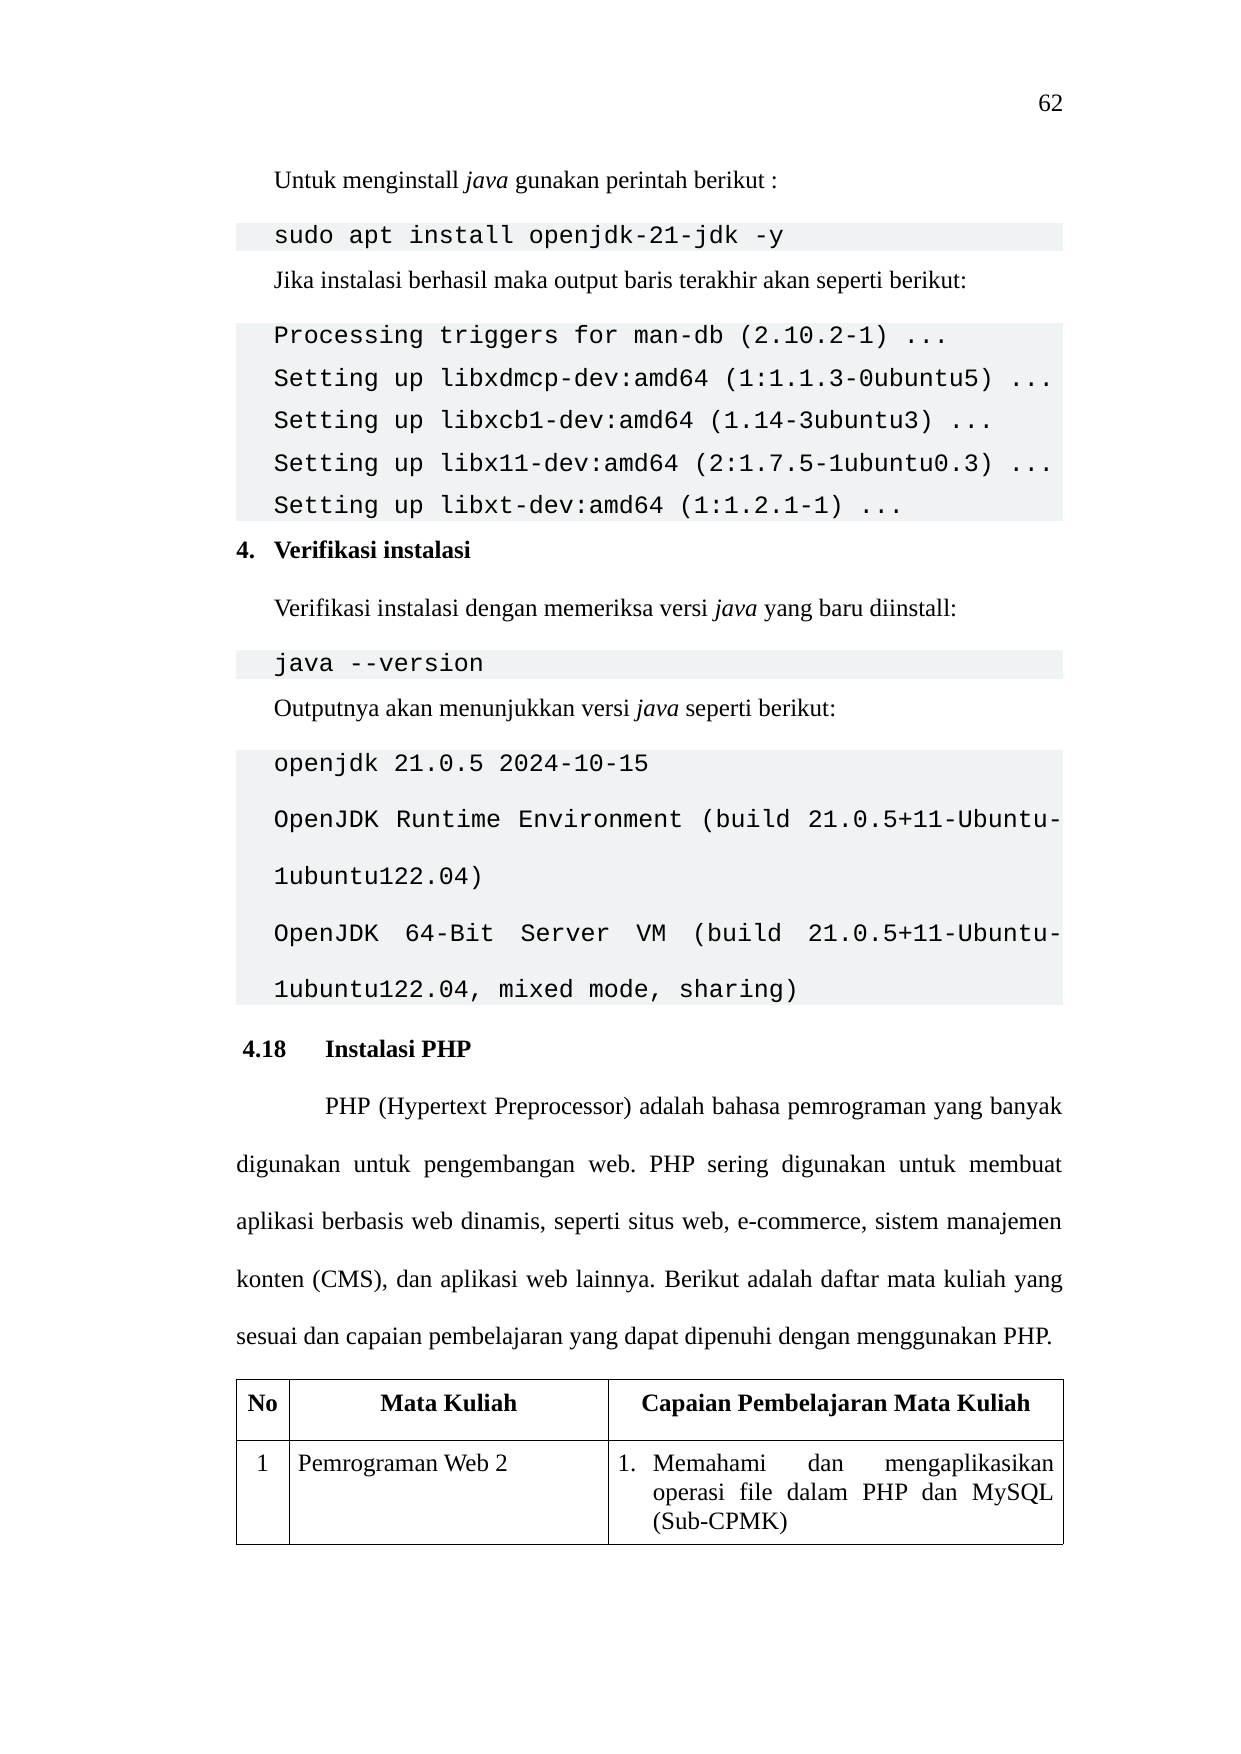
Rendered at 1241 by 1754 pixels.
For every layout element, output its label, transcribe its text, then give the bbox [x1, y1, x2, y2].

table_cell Pemrograman Web 2 [290, 1441, 608, 1543]
list Setting up libxt-dev:amd64 (1:1.2.1-1) ... [236, 493, 1063, 521]
list Setting up libxdmcp-dev:amd64 (1:1.1.3-0ubuntu5) ... [236, 365, 1063, 394]
list Processing triggers for man-db (2.10.2-1) ... [236, 323, 1063, 351]
table_header Capaian Pembelajaran Mata Kuliah [609, 1380, 1063, 1439]
list OpenJDK 64-Bit Server VM (build 21.0.5+11-Ubuntu-1ubuntu122.04, mixed mode, sharing) [236, 920, 1063, 1005]
table_header No [237, 1380, 289, 1439]
list sudo apt install openjdk-21-jdk -y [236, 223, 1063, 251]
text PHP (Hypertext Preprocessor) adalah bahasa pemrograman yang banyak digunakan untuk pengembangan web. PHP sering digunakan untuk membuat aplikasi berbasis web dinamis, seperti situs web, e-commerce, sistem manajemen konten (CMS), dan aplikasi web lainnya. Berikut adalah daftar mata kuliah yang sesuai dan capaian pembelajaran yang dapat dipenuhi dengan menggunakan PHP. [236, 1091, 1063, 1350]
list Verifikasi instalasi [236, 535, 1063, 564]
list openjdk 21.0.5 2024-10-15 [236, 750, 1063, 779]
list Setting up libxcb1-dev:amd64 (1.14-3ubuntu3) ... [236, 408, 1063, 436]
subtitle Instalasi PHP [236, 1034, 1063, 1062]
list Verifikasi instalasi dengan memeriksa versi java yang baru diinstall: [236, 593, 1063, 622]
table_cell Memahami dan mengaplikasikan operasi file dalam PHP dan MySQL (Sub-CPMK) [609, 1441, 1063, 1543]
list Outputnya akan menunjukkan versi java seperti berikut: [236, 693, 1063, 722]
list java --version [236, 650, 1063, 679]
list Untuk menginstall java gunakan perintah berikut : [236, 165, 1063, 194]
list OpenJDK Runtime Environment (build 21.0.5+11-Ubuntu-1ubuntu122.04) [236, 807, 1063, 892]
list Setting up libx11-dev:amd64 (2:1.7.5-1ubuntu0.3) ... [236, 450, 1063, 479]
table_header Mata Kuliah [290, 1380, 608, 1439]
table_cell 1 [237, 1441, 289, 1543]
list Jika instalasi berhasil maka output baris terakhir akan seperti berikut: [236, 265, 1063, 294]
